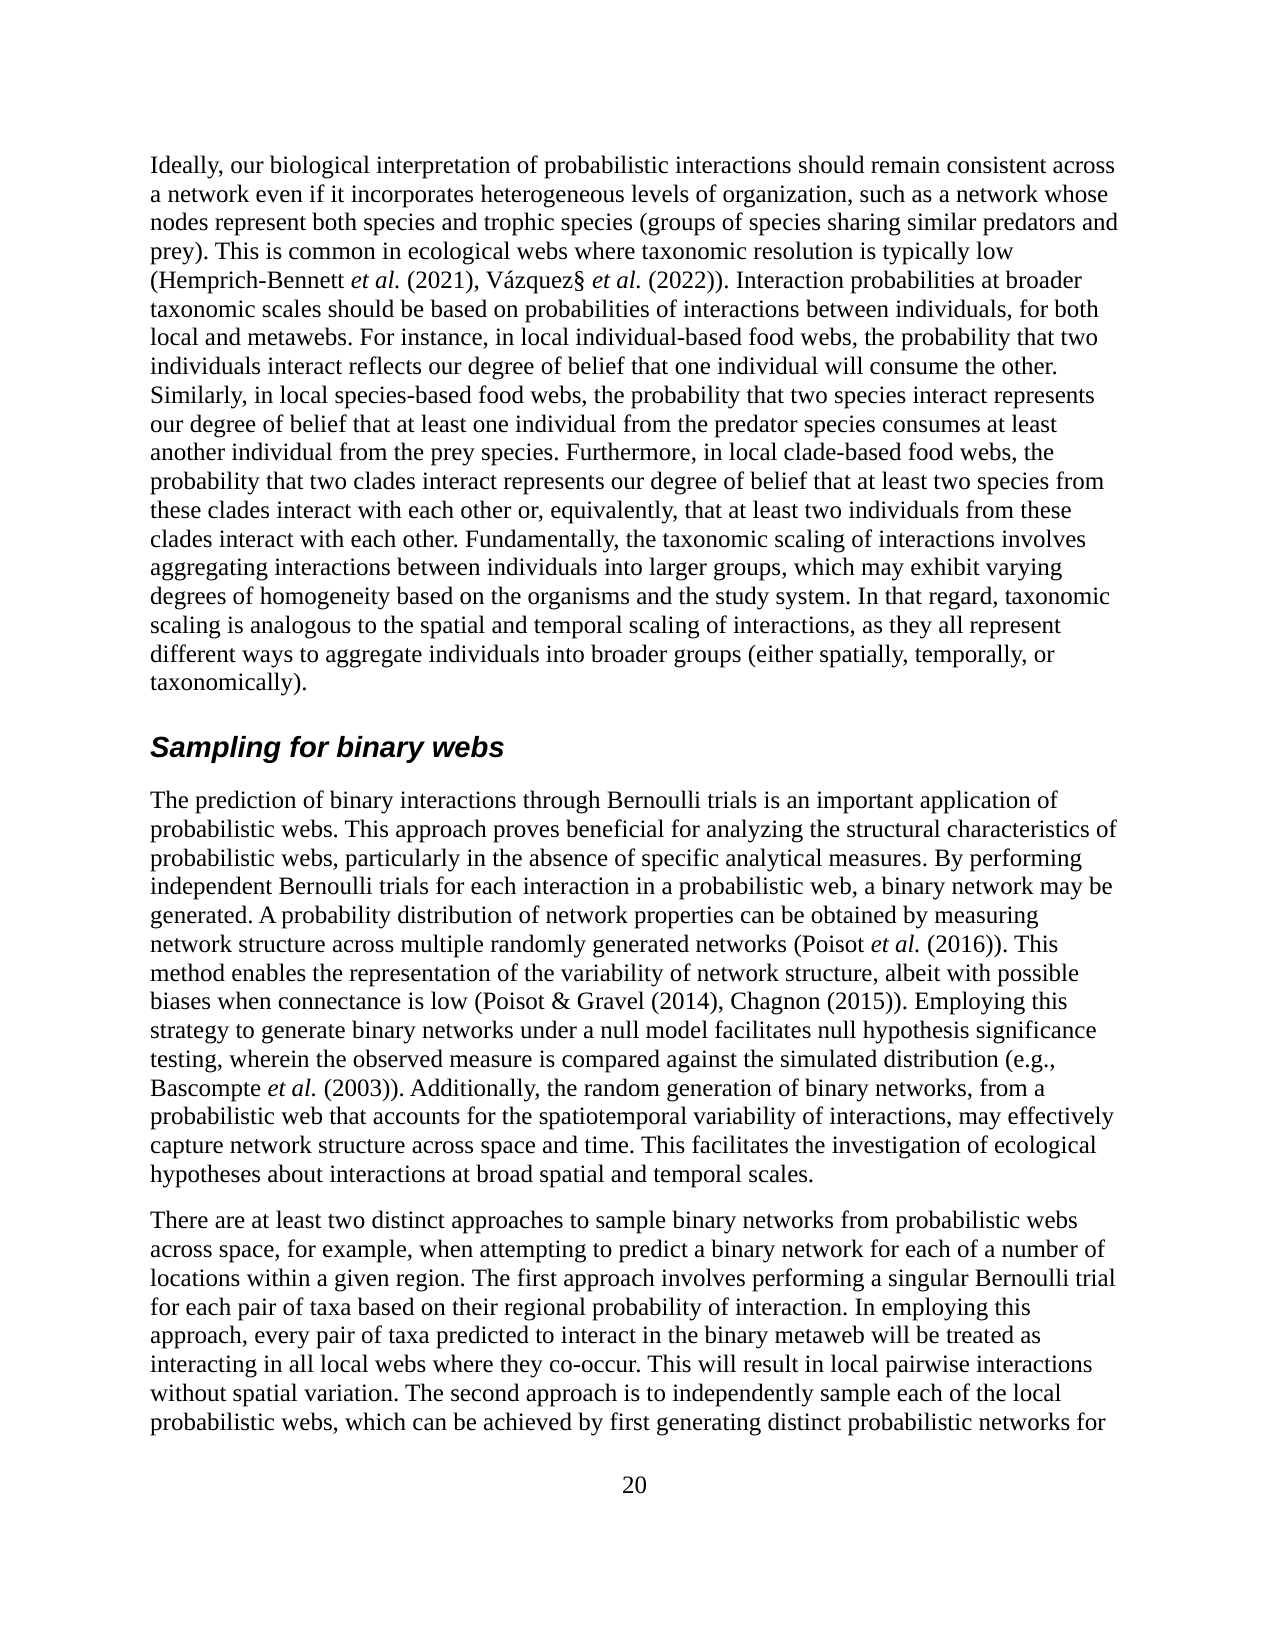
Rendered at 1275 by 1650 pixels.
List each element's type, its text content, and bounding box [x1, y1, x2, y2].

subtitle Sampling for binary webs [150, 730, 1125, 764]
text There are at least two distinct approaches to sample binary networks from probabilistic webs across space, for example, when attempting to predict a binary network for each of a number of locations within a given region. The first approach involves performing a singular Bernoulli trial for each pair of taxa based on their regional probability of interaction. In employing this approach, every pair of taxa predicted to interact in the binary metaweb will be treated as interacting in all local webs where they co-occur. This will result in local pairwise interactions without spatial variation. The second approach is to independently sample each of the local probabilistic webs, which can be achieved by first generating distinct probabilistic networks for [150, 1206, 1125, 1436]
text The prediction of binary interactions through Bernoulli trials is an important application of probabilistic webs. This approach proves beneficial for analyzing the structural characteristics of probabilistic webs, particularly in the absence of specific analytical measures. By performing independent Bernoulli trials for each interaction in a probabilistic web, a binary network may be generated. A probability distribution of network properties can be obtained by measuring network structure across multiple randomly generated networks (Poisot et al. (2016)). This method enables the representation of the variability of network structure, albeit with possible biases when connectance is low (Poisot & Gravel (2014), Chagnon (2015)). Employing this strategy to generate binary networks under a null model facilitates null hypothesis significance testing, wherein the observed measure is compared against the simulated distribution (e.g., Bascompte et al. (2003)). Additionally, the random generation of binary networks, from a probabilistic web that accounts for the spatiotemporal variability of interactions, may effectively capture network structure across space and time. This facilitates the investigation of ecological hypotheses about interactions at broad spatial and temporal scales. [150, 785, 1125, 1188]
text Ideally, our biological interpretation of probabilistic interactions should remain consistent across a network even if it incorporates heterogeneous levels of organization, such as a network whose nodes represent both species and trophic species (groups of species sharing similar predators and prey). This is common in ecological webs where taxonomic resolution is typically low (Hemprich-Bennett et al. (2021), Vázquez§ et al. (2022)). Interaction probabilities at broader taxonomic scales should be based on probabilities of interactions between individuals, for both local and metawebs. For instance, in local individual-based food webs, the probability that two individuals interact reflects our degree of belief that one individual will consume the other. Similarly, in local species-based food webs, the probability that two species interact represents our degree of belief that at least one individual from the predator species consumes at least another individual from the prey species. Furthermore, in local clade-based food webs, the probability that two clades interact represents our degree of belief that at least two species from these clades interact with each other or, equivalently, that at least two individuals from these clades interact with each other. Fundamentally, the taxonomic scaling of interactions involves aggregating interactions between individuals into larger groups, which may exhibit varying degrees of homogeneity based on the organisms and the study system. In that regard, taxonomic scaling is analogous to the spatial and temporal scaling of interactions, as they all represent different ways to aggregate individuals into broader groups (either spatially, temporally, or taxonomically). [150, 150, 1125, 696]
